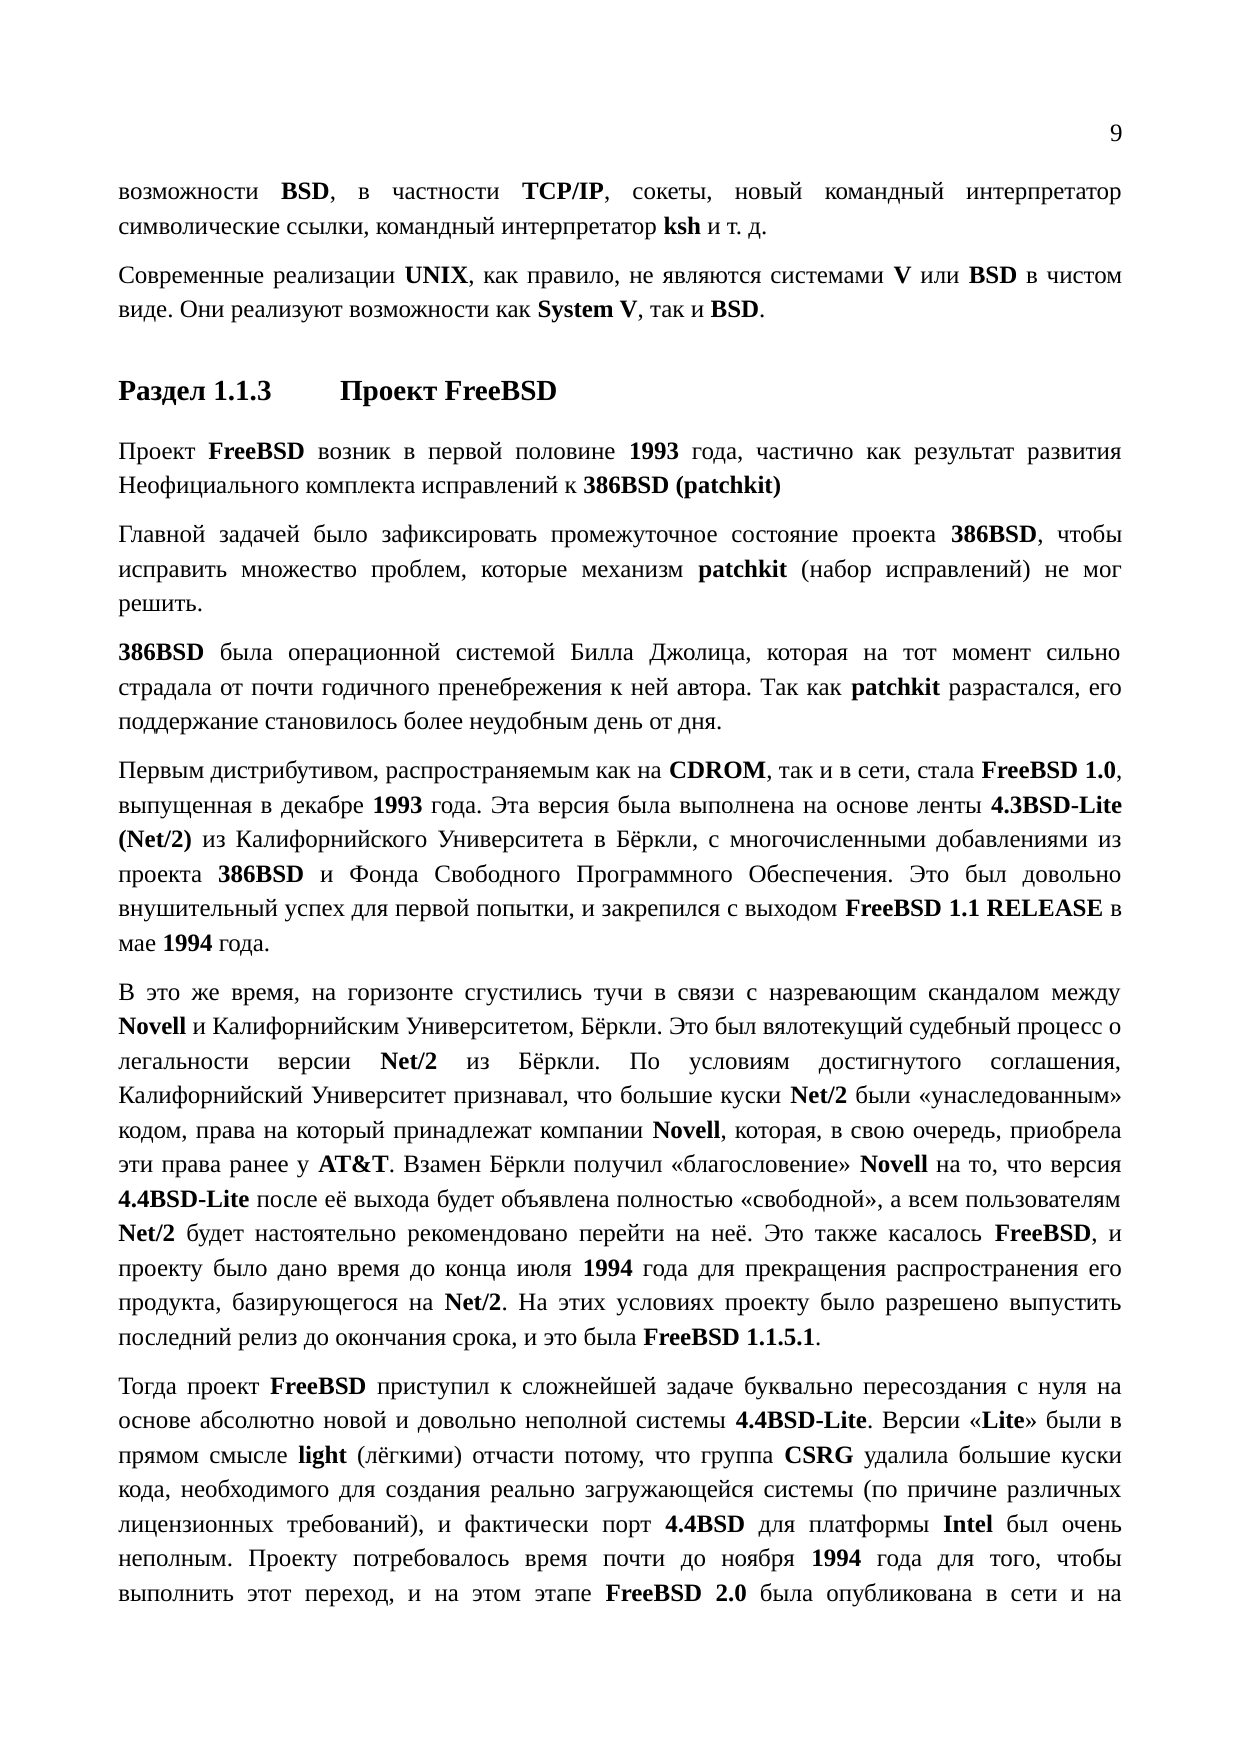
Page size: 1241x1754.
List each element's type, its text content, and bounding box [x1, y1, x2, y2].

text В это же время, на горизонте сгустились тучи в связи с назревающим скандалом между Novell и Калифорнийским Университетом, Бёркли. Это был вялотекущий судебный процесс о легальности версии Net/2 из Бёркли. По условиям достигнутого соглашения, Калифорнийский Университет признавал, что большие куски Net/2 были «унаследованным» кодом, права на который принадлежат компании Novell, которая, в свою очередь, приобрела эти права ранее у AT&T. Взамен Бёркли получил «благословение» Novell на то, что версия 4.4BSD-Lite после её выхода будет объявлена полностью «свободной», а всем пользователям Net/2 будет настоятельно рекомендовано перейти на неё. Это также касалось FreeBSD, и проекту было дано время до конца июля 1994 года для прекращения распространения его продукта, базирующегося на Net/2. На этих условиях проекту было разрешено выпустить последний релиз до окончания срока, и это была FreeBSD 1.1.5.1. [118, 977, 1122, 1351]
text 386BSD была операционной системой Билла Джолица, которая на тот момент сильно страдала от почти годичного пренебрежения к ней автора. Так как patchkit разрастался, его поддержание становилось более неудобным день от дня. [118, 637, 1122, 735]
text возможности BSD, в частности TCP/IP, сокеты, новый командный интерпретатор символические ссылки, командный интерпретатор ksh и т. д. [118, 176, 1122, 239]
subtitle Проект FreeBSD [118, 373, 1122, 406]
text Первым дистрибутивом, распространяемым как на CDROM, так и в сети, стала FreeBSD 1.0, выпущенная в декабре 1993 года. Эта версия была выполнена на основе ленты 4.3BSD-Lite (Net/2) из Калифорнийского Университета в Бёркли, с многочисленными добавлениями из проекта 386BSD и Фонда Свободного Программного Обеспечения. Это был довольно внушительный успех для первой попытки, и закрепился с выходом FreeBSD 1.1 RELEASE в мае 1994 года. [118, 756, 1122, 957]
text Проект FreeBSD возник в первой половине 1993 года, частично как результат развития Неофициального комплекта исправлений к 386BSD (patchkit) [118, 436, 1122, 499]
text Тогда проект FreeBSD приступил к сложнейшей задаче буквально пересоздания с нуля на основе абсолютно новой и довольно неполной системы 4.4BSD-Lite. Версии «Lite» были в прямом смысле light (лёгкими) отчасти потому, что группа CSRG удалила большие куски кода, необходимого для создания реально загружающейся системы (по причине различных лицензионных требований), и фактически порт 4.4BSD для платформы Intel был очень неполным. Проекту потребовалось время почти до ноября 1994 года для того, чтобы выполнить этот переход, и на этом этапе FreeBSD 2.0 была опубликована в сети и на [118, 1371, 1122, 1606]
text Главной задачей было зафиксировать промежуточное состояние проекта 386BSD, чтобы исправить множество проблем, которые механизм patchkit (набор исправлений) не мог решить. [118, 519, 1122, 617]
text Современные реализации UNIX, как правило, не являются системами V или BSD в чистом виде. Они реализуют возможности как System V, так и BSD. [118, 260, 1122, 323]
